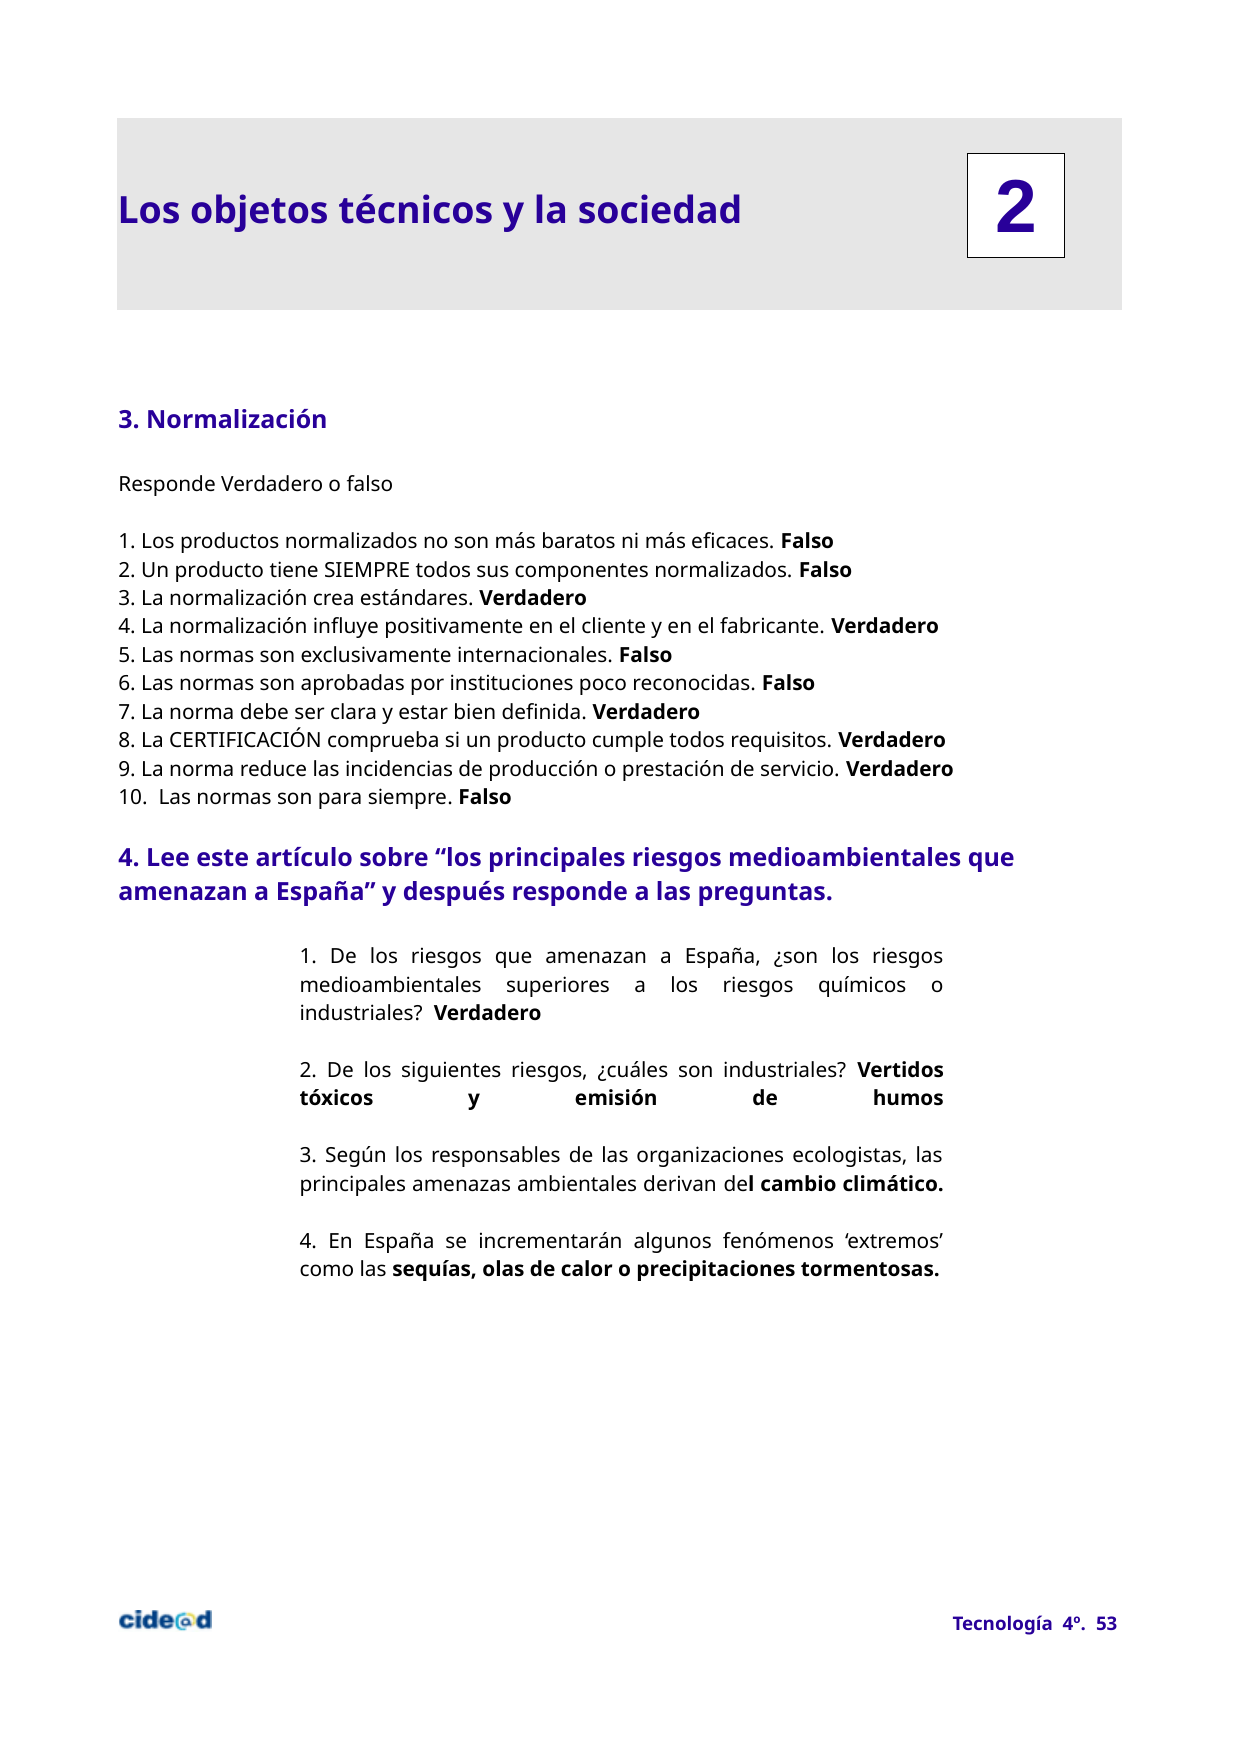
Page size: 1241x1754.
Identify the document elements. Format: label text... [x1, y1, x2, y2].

text Responde Verdadero o falso [118, 469, 1122, 498]
list 3. La normalización crea estándares. Verdadero [118, 583, 1122, 612]
list 8. La CERTIFICACIÓN comprueba si un producto cumple todos requisitos. Verdadero [118, 725, 1122, 754]
text 3. Normalización [118, 401, 1122, 435]
list 4. La normalización influye positivamente en el cliente y en el fabricante. Verdadero [118, 612, 1122, 640]
list 2. Un producto tiene SIEMPRE todos sus componentes normalizados. Falso [118, 555, 1122, 583]
list 7. La norma debe ser clara y estar bien definida. Verdadero [118, 697, 1122, 725]
text 2. De los siguientes riesgos, ¿cuáles son industriales? Vertidos tóxicos y emisión de humos 3. Según los responsables de las organizaciones ecologistas, las principales amenazas ambientales derivan del cambio climático. 4. En España se incrementarán algunos fenómenos ‘extremos’ como las sequías, olas de calor o precipitaciones tormentosas. [299, 1027, 944, 1283]
list 6. Las normas son aprobadas por instituciones poco reconocidas. Falso [118, 668, 1122, 697]
picture [118, 1610, 212, 1632]
list 5. Las normas son exclusivamente internacionales. Falso [118, 640, 1122, 668]
list 1. Los productos normalizados no son más baratos ni más eficaces. Falso [118, 526, 1122, 555]
list 10. Las normas son para siempre. Falso [118, 782, 1122, 811]
text 1. De los riesgos que amenazan a España, ¿son los riesgos medioambientales superiores a los riesgos químicos o industriales? Verdadero [299, 907, 944, 1027]
list 9. La norma reduce las incidencias de producción o prestación de servicio. Verdadero [118, 754, 1122, 782]
text 4. Lee este artículo sobre “los principales riesgos medioambientales que amenazan a España” y después responde a las preguntas. [118, 839, 1122, 907]
table_header Los objetos técnicos y la sociedad [117, 118, 1122, 310]
